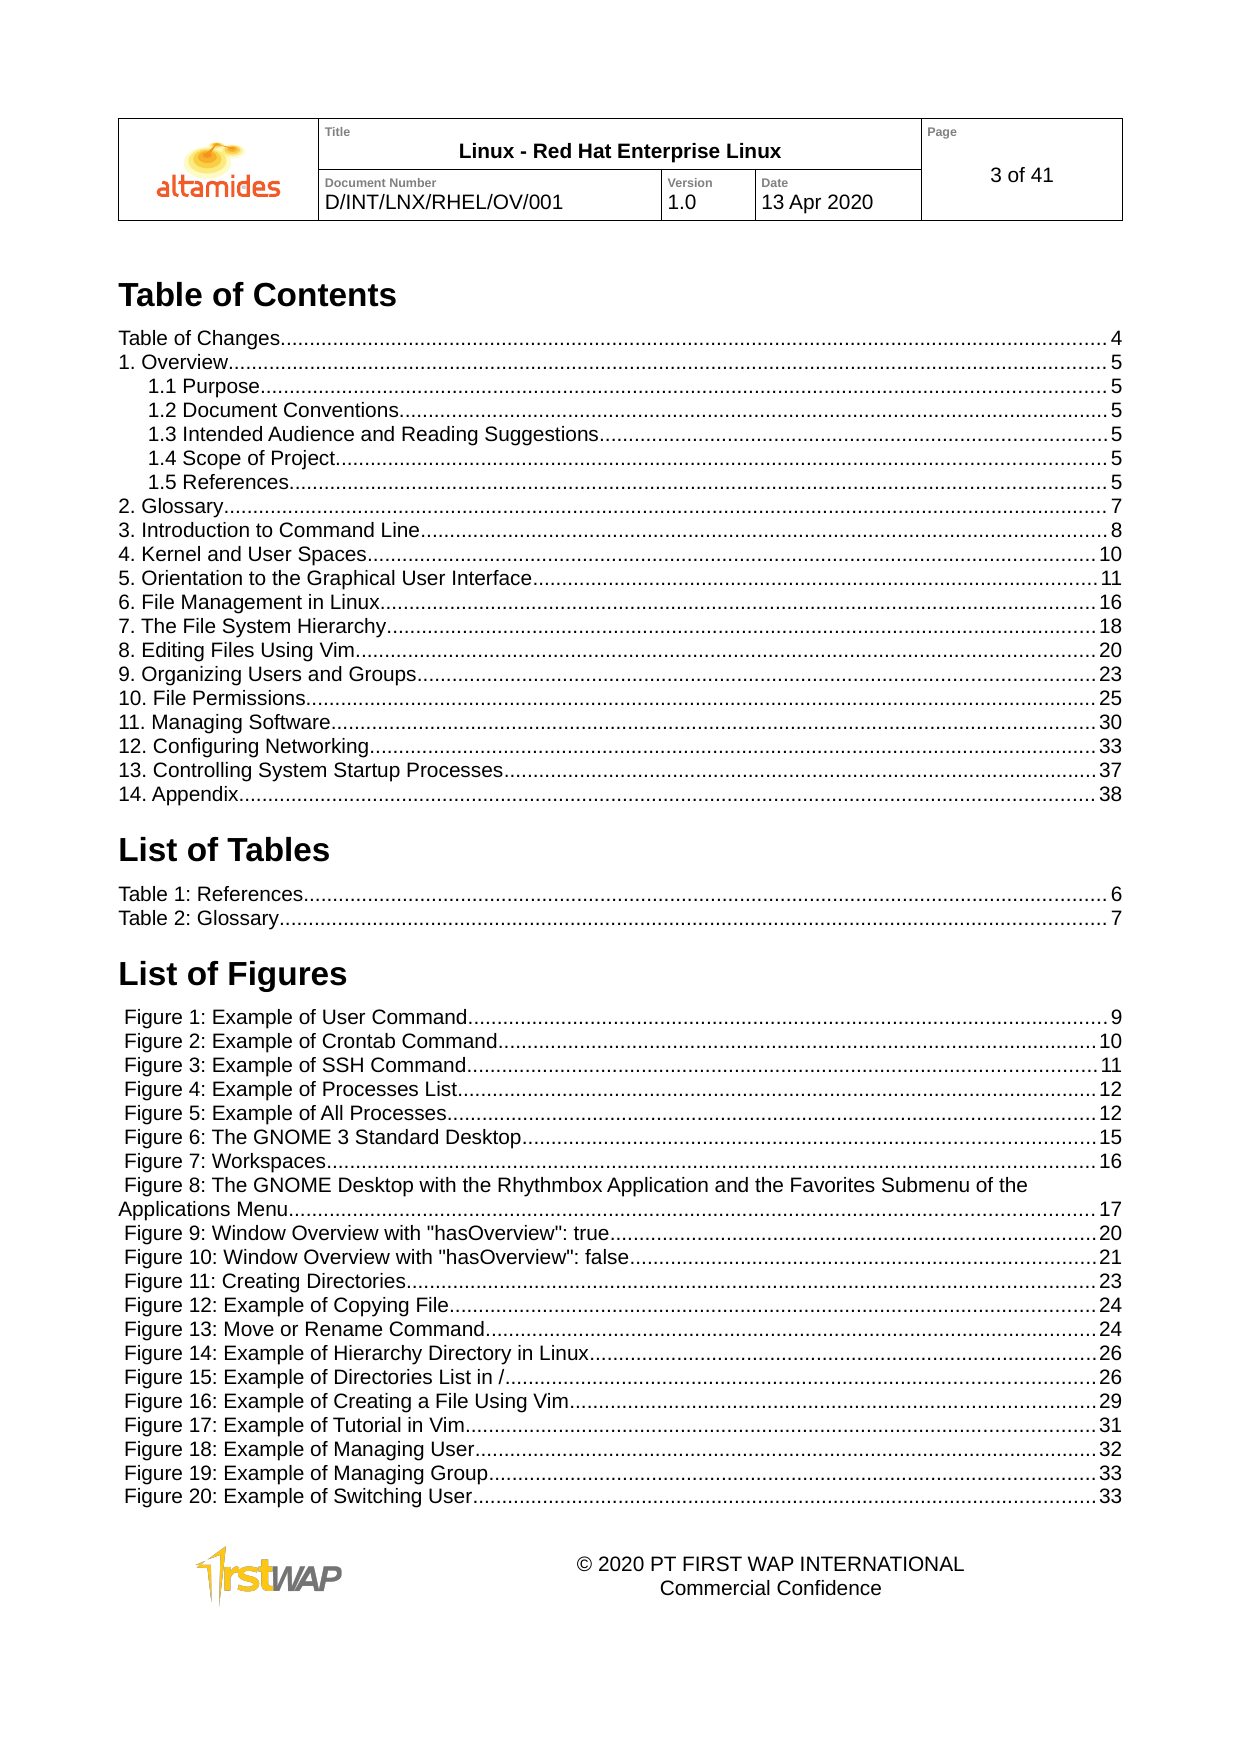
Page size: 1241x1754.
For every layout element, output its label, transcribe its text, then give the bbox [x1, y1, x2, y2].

text 5. Orientation to the Graphical User Interface 11 [118, 566, 1122, 590]
text 1.2 Document Conventions 5 [148, 398, 1122, 422]
text Figure 17: Example of Tutorial in Vim 31 [118, 1412, 1122, 1436]
text Figure 11: Creating Directories 23 [118, 1269, 1122, 1293]
text 10. File Permissions 25 [118, 686, 1122, 709]
text 6. File Management in Linux 16 [118, 590, 1122, 614]
text 4. Kernel and User Spaces 10 [118, 542, 1122, 566]
text 3. Introduction to Command Line 8 [118, 518, 1122, 542]
subtitle Table of Contents [118, 275, 1122, 314]
text Figure 16: Example of Creating a File Using Vim 29 [118, 1388, 1122, 1412]
text Table 2: Glossary 7 [118, 905, 1122, 929]
text Table of Changes 4 [118, 326, 1122, 350]
text Figure 13: Move or Rename Command 24 [118, 1317, 1122, 1341]
text Figure 15: Example of Directories List in / 26 [118, 1364, 1122, 1388]
text Figure 9: Window Overview with "hasOverview": true 20 [118, 1221, 1122, 1245]
picture [195, 1546, 342, 1607]
text Figure 8: The GNOME Desktop with the Rhythmbox Application and the Favorites Submenu of the Applications Menu 17 [118, 1173, 1122, 1221]
text 9. Organizing Users and Groups 23 [118, 662, 1122, 686]
text 8. Editing Files Using Vim 20 [118, 638, 1122, 662]
text Table 1: References 6 [118, 881, 1122, 905]
text 14. Appendix 38 [118, 781, 1122, 805]
text Figure 5: Example of All Processes 12 [118, 1101, 1122, 1125]
text Figure 6: The GNOME 3 Standard Desktop 15 [118, 1125, 1122, 1149]
text 12. Configuring Networking 33 [118, 733, 1122, 757]
text Figure 19: Example of Managing Group 33 [118, 1460, 1122, 1484]
text 7. The File System Hierarchy 18 [118, 614, 1122, 638]
text Figure 1: Example of User Command 9 [118, 1005, 1122, 1029]
text 1.3 Intended Audience and Reading Suggestions 5 [148, 422, 1122, 446]
text Figure 7: Workspaces 16 [118, 1149, 1122, 1173]
text Figure 2: Example of Crontab Command 10 [118, 1029, 1122, 1053]
text Figure 14: Example of Hierarchy Directory in Linux 26 [118, 1341, 1122, 1364]
text 11. Managing Software 30 [118, 709, 1122, 733]
text Figure 20: Example of Switching User 33 [118, 1484, 1122, 1508]
text 1.1 Purpose 5 [148, 374, 1122, 398]
text Figure 10: Window Overview with "hasOverview": false 21 [118, 1245, 1122, 1269]
text Figure 3: Example of SSH Command 11 [118, 1053, 1122, 1077]
text 1. Overview 5 [118, 350, 1122, 374]
text 13. Controlling System Startup Processes 37 [118, 757, 1122, 781]
text Figure 12: Example of Copying File 24 [118, 1293, 1122, 1317]
subtitle List of Tables [118, 830, 1122, 869]
text Figure 18: Example of Managing User 32 [118, 1436, 1122, 1460]
text 1.5 References 5 [148, 470, 1122, 494]
text 2. Glossary 7 [118, 494, 1122, 518]
text 1.4 Scope of Project 5 [148, 446, 1122, 470]
subtitle List of Figures [118, 954, 1122, 993]
text Figure 4: Example of Processes List 12 [118, 1077, 1122, 1101]
